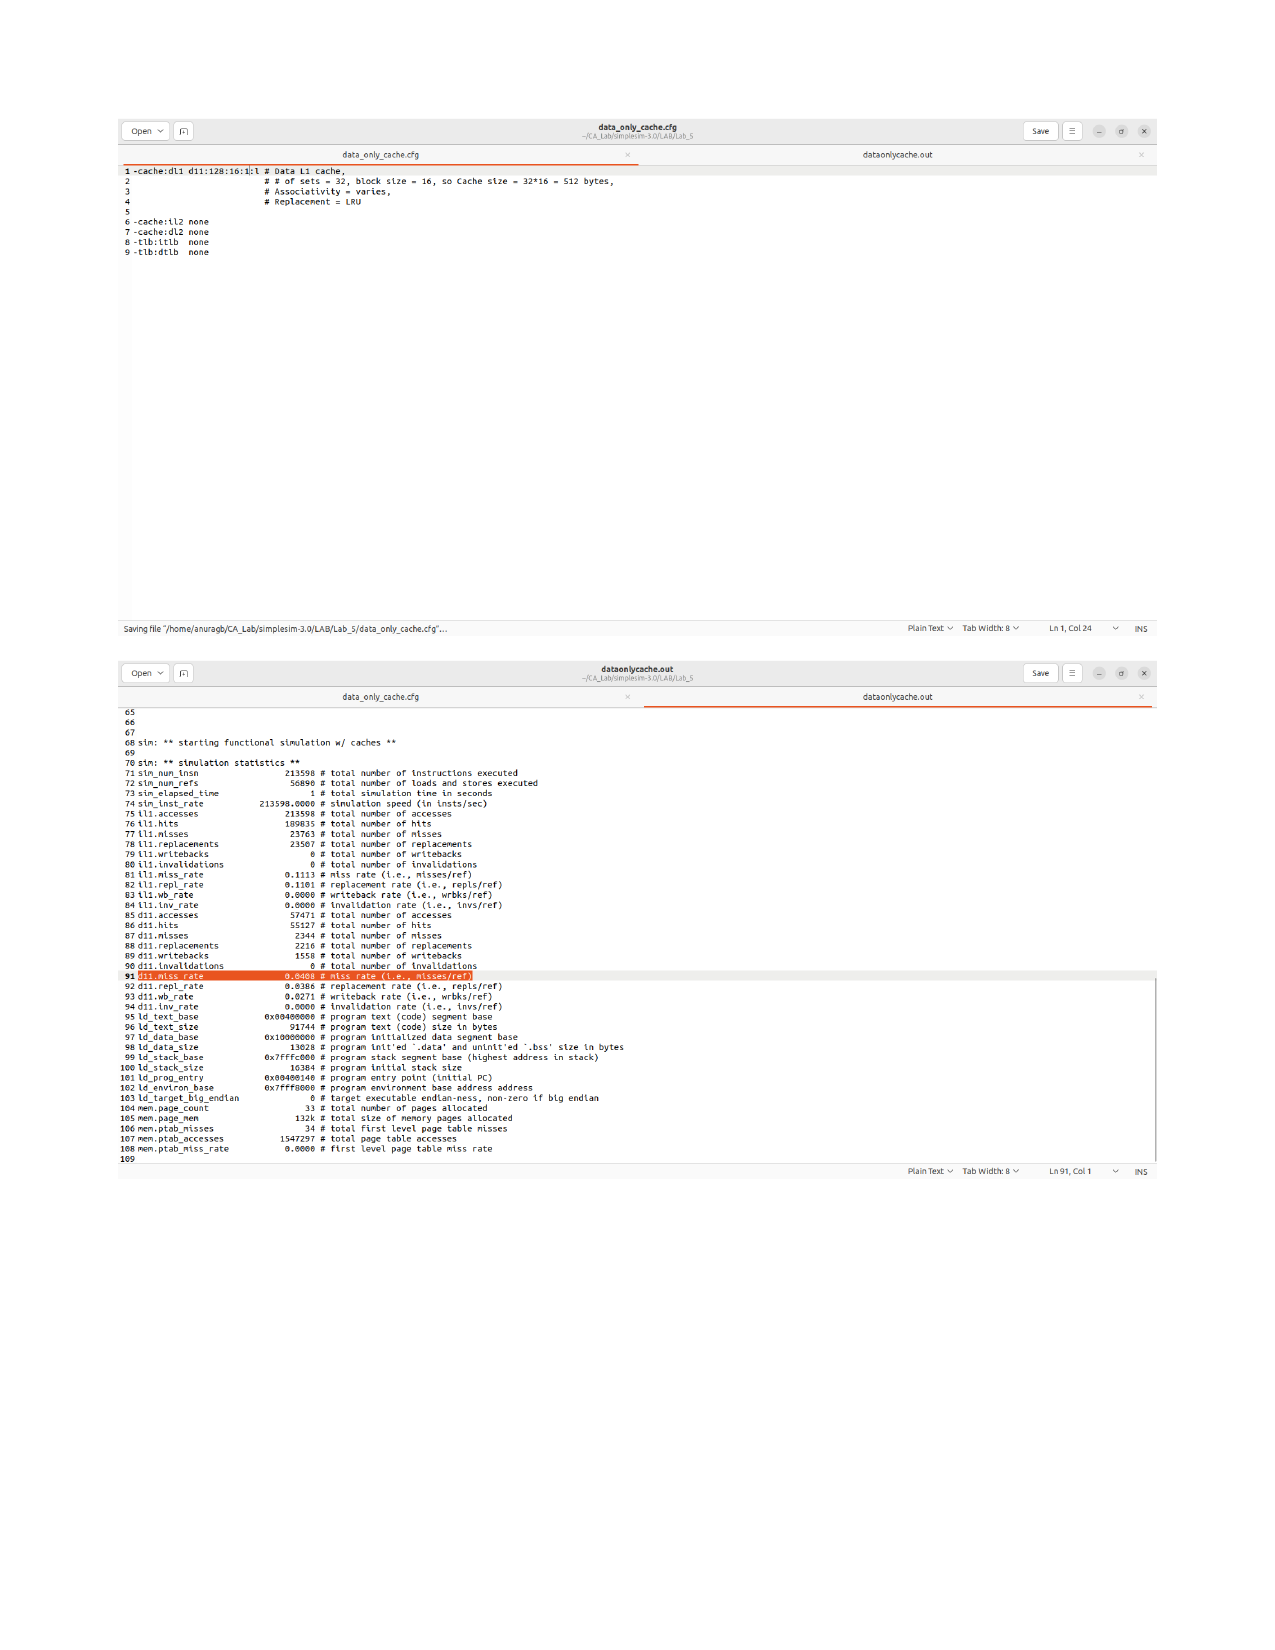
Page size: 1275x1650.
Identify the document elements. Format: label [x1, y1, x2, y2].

picture [118, 118, 1157, 636]
picture [118, 660, 1157, 1179]
